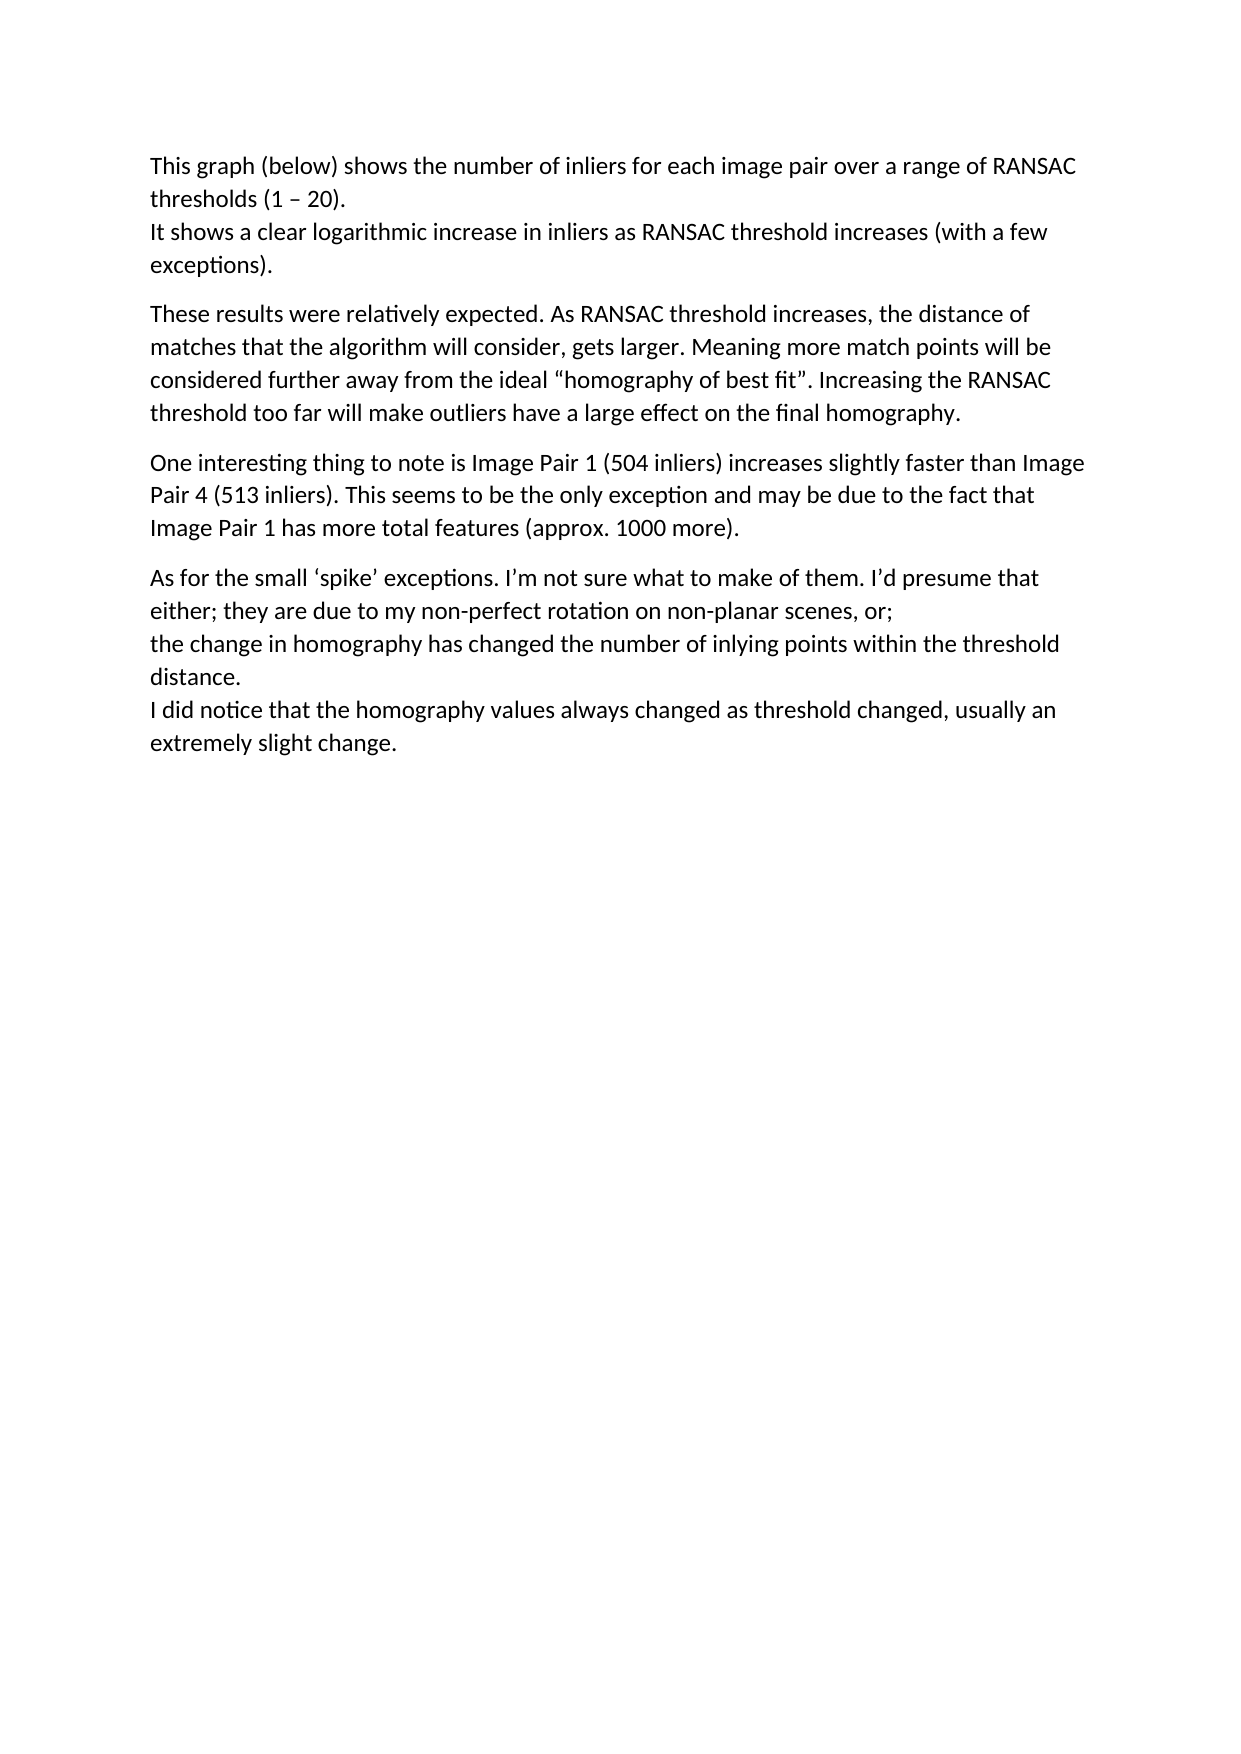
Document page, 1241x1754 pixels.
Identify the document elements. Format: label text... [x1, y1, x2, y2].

text One interesting thing to note is Image Pair 1 (504 inliers) increases slightly faster than Image Pair 4 (513 inliers). This seems to be the only exception and may be due to the fact that Image Pair 1 has more total features (approx. 1000 more). [150, 447, 1090, 543]
text These results were relatively expected. As RANSAC threshold increases, the distance of matches that the algorithm will consider, gets larger. Meaning more match points will be considered further away from the ideal “homography of best fit”. Increasing the RANSAC threshold too far will make outliers have a large effect on the final homography. [150, 298, 1090, 428]
text As for the small ‘spike’ exceptions. I’m not sure what to make of them. I’d presume that either; they are due to my non-perfect rotation on non-planar scenes, or; the change in homography has changed the number of inlying points within the threshold distance. I did notice that the homography values always changed as threshold changed, usually an extremely slight change. [150, 562, 1090, 757]
text This graph (below) shows the number of inliers for each image pair over a range of RANSAC thresholds (1 – 20). It shows a clear logarithmic increase in inliers as RANSAC threshold increases (with a few exceptions). [150, 150, 1090, 279]
